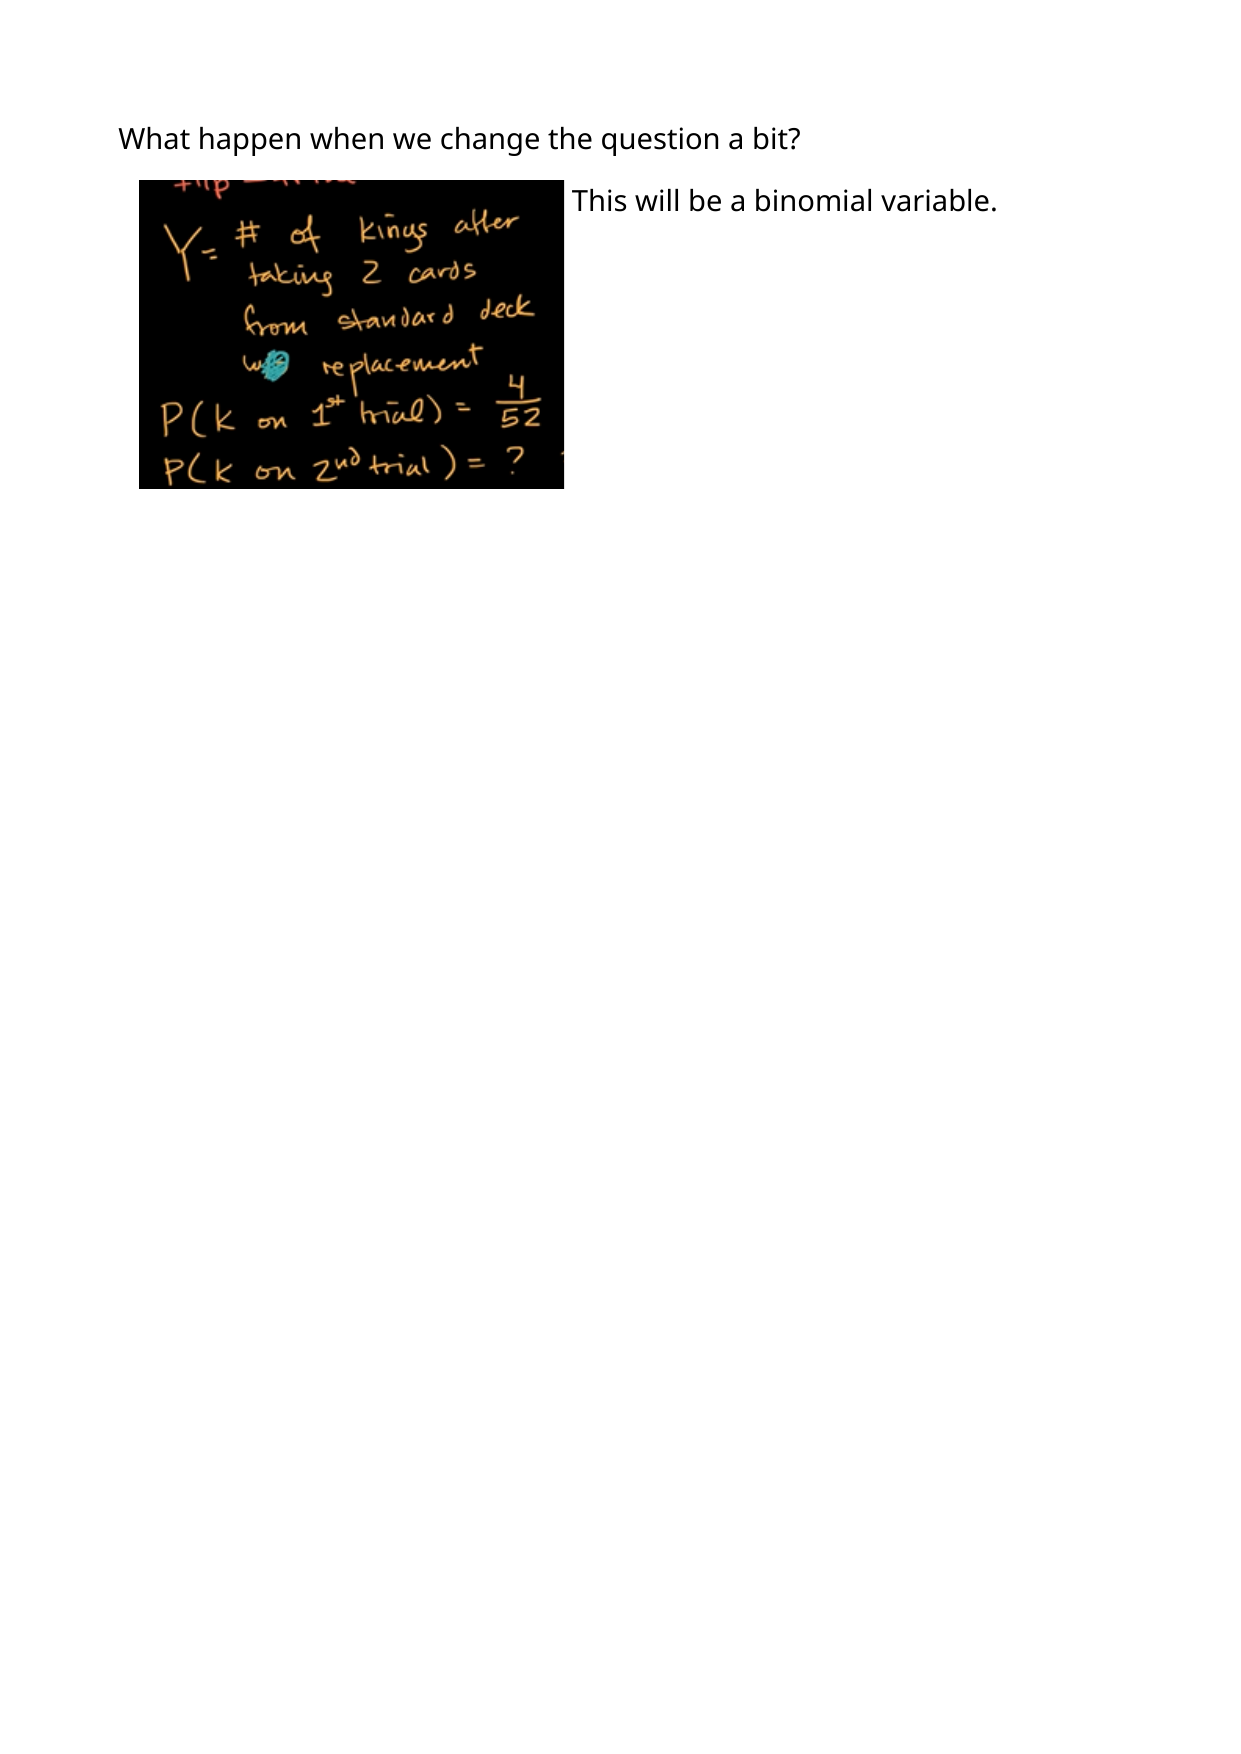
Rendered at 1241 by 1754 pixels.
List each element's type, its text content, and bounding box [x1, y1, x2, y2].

text This will be a binomial variable. [565, 180, 1122, 220]
picture [139, 180, 565, 489]
text What happen when we change the question a bit? [118, 118, 1122, 158]
text [118, 180, 139, 220]
